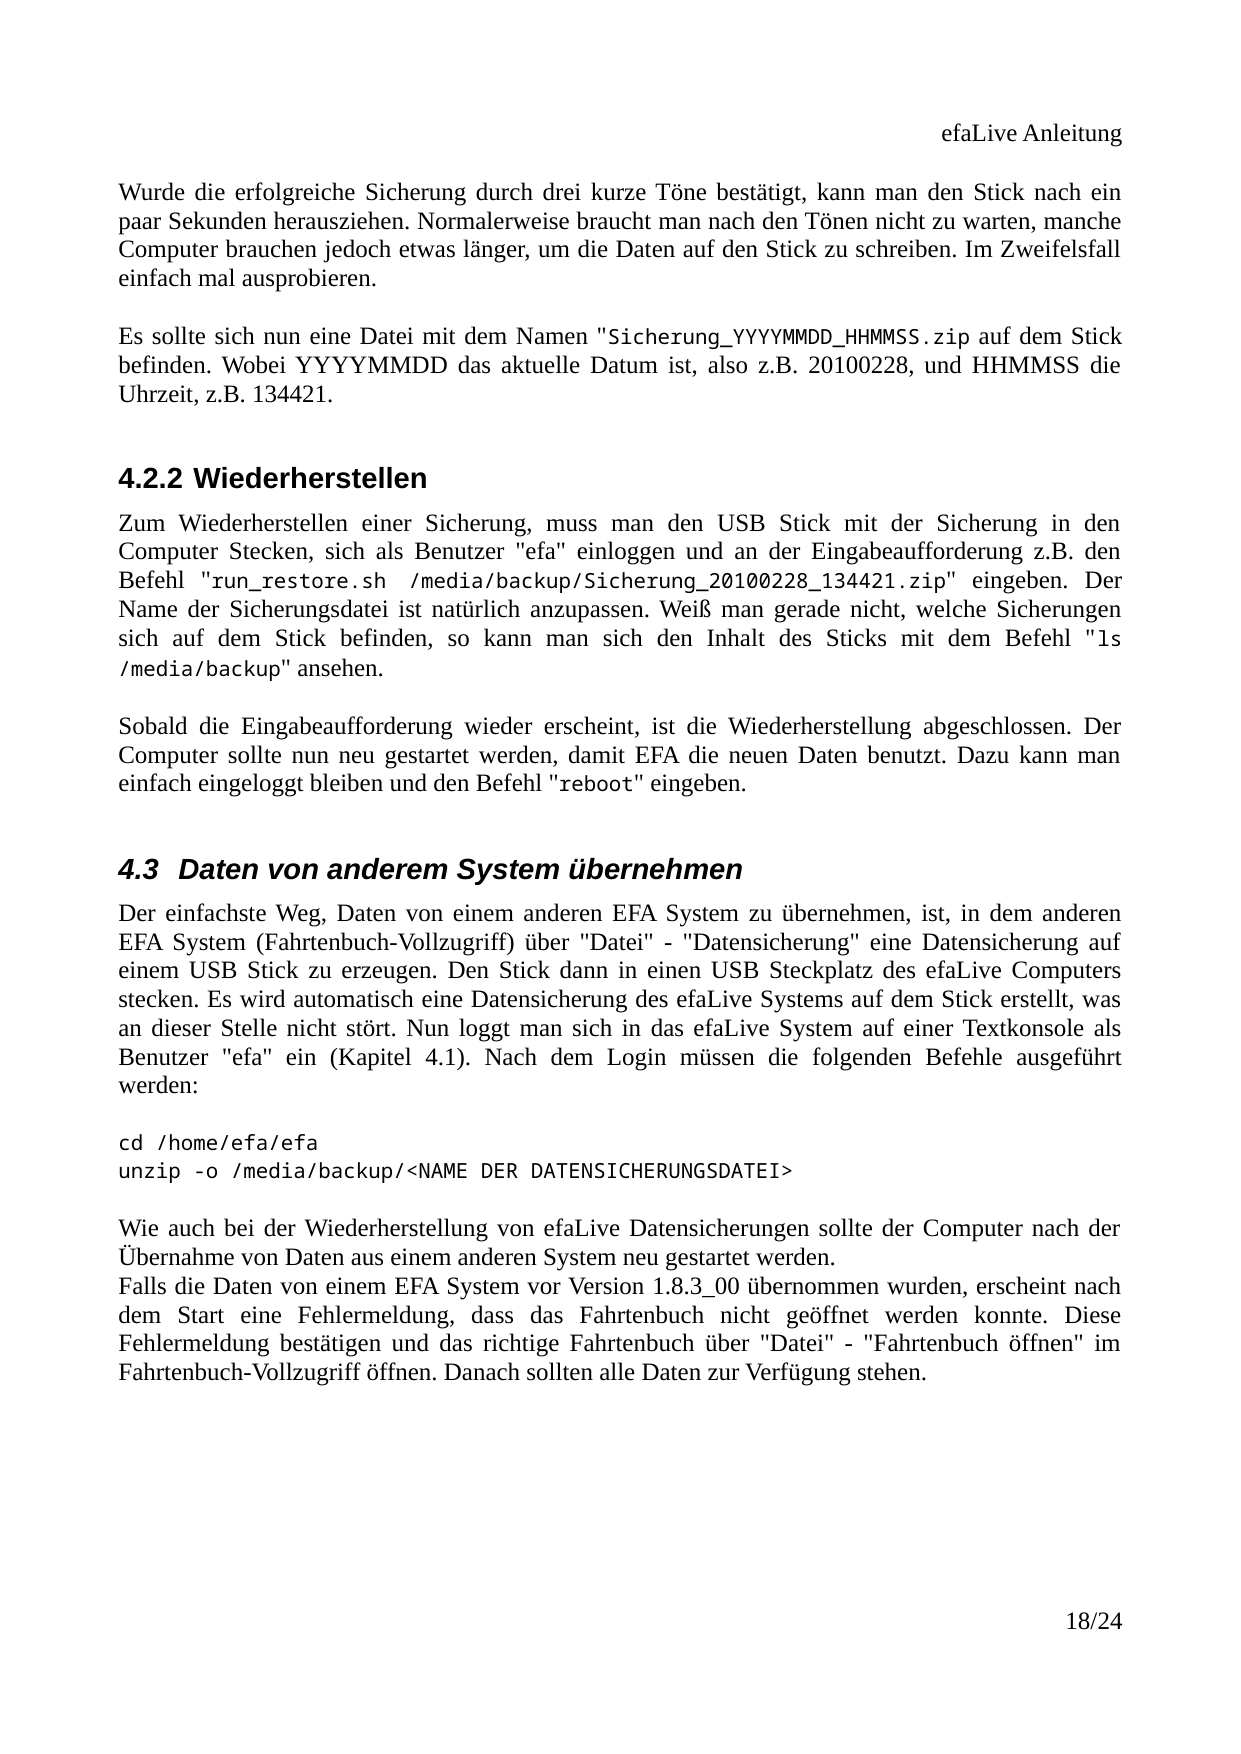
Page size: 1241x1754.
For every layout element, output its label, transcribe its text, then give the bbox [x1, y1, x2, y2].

text unzip -o /media/backup/<NAME DER DATENSICHERUNGSDATEI> [118, 1156, 1122, 1185]
text Der einfachste Weg, Daten von einem anderen EFA System zu übernehmen, ist, in dem anderen EFA System (Fahrtenbuch-Vollzugriff) über "Datei" - "Datensicherung" eine Datensicherung auf einem USB Stick zu erzeugen. Den Stick dann in einen USB Steckplatz des efaLive Computers stecken. Es wird automatisch eine Datensicherung des efaLive Systems auf dem Stick erstellt, was an dieser Stelle nicht stört. Nun loggt man sich in das efaLive System auf einer Textkonsole als Benutzer "efa" ein (Kapitel 4.1). Nach dem Login müssen die folgenden Befehle ausgeführt werden: [118, 898, 1122, 1099]
text Sobald die Eingabeaufforderung wieder erscheint, ist die Wiederherstellung abgeschlossen. Der Computer sollte nun neu gestartet werden, damit EFA die neuen Daten benutzt. Dazu kann man einfach eingeloggt bleiben und den Befehl "reboot" eingeben. [118, 711, 1122, 798]
text Wurde die erfolgreiche Sicherung durch drei kurze Töne bestätigt, kann man den Stick nach ein paar Sekunden herausziehen. Normalerweise braucht man nach den Tönen nicht zu warten, manche Computer brauchen jedoch etwas länger, um die Daten auf den Stick zu schreiben. Im Zweifelsfall einfach mal ausprobieren. [118, 177, 1122, 292]
text Es sollte sich nun eine Datei mit dem Namen "Sicherung_YYYYMMDD_HHMMSS.zip auf dem Stick befinden. Wobei YYYYMMDD das aktuelle Datum ist, also z.B. 20100228, und HHMMSS die Uhrzeit, z.B. 134421. [118, 321, 1122, 408]
text Falls die Daten von einem EFA System vor Version 1.8.3_00 übernommen wurden, erscheint nach dem Start eine Fehlermeldung, dass das Fahrtenbuch nicht geöffnet werden konnte. Diese Fehlermeldung bestätigen und das richtige Fahrtenbuch über "Datei" - "Fahrtenbuch öffnen" im Fahrtenbuch-Vollzugriff öffnen. Danach sollten alle Daten zur Verfügung stehen. [118, 1271, 1122, 1386]
text Wie auch bei der Wiederherstellung von efaLive Datensicherungen sollte der Computer nach der Übernahme von Daten aus einem anderen System neu gestartet werden. [118, 1213, 1122, 1271]
text cd /home/efa/efa [118, 1128, 1122, 1156]
text Zum Wiederherstellen einer Sicherung, muss man den USB Stick mit der Sicherung in den Computer Stecken, sich als Benutzer "efa" einloggen und an der Eingabeaufforderung z.B. den Befehl "run_restore.sh /media/backup/Sicherung_20100228_134421.zip" eingeben. Der Name der Sicherungsdatei ist natürlich anzupassen. Weiß man gerade nicht, welche Sicherungen sich auf dem Stick befinden, so kann man sich den Inhalt des Sticks mit dem Befehl "ls /media/backup" ansehen. [118, 508, 1122, 682]
subtitle Wiederherstellen [118, 462, 1122, 495]
subtitle Daten von anderem System übernehmen [118, 852, 1122, 885]
